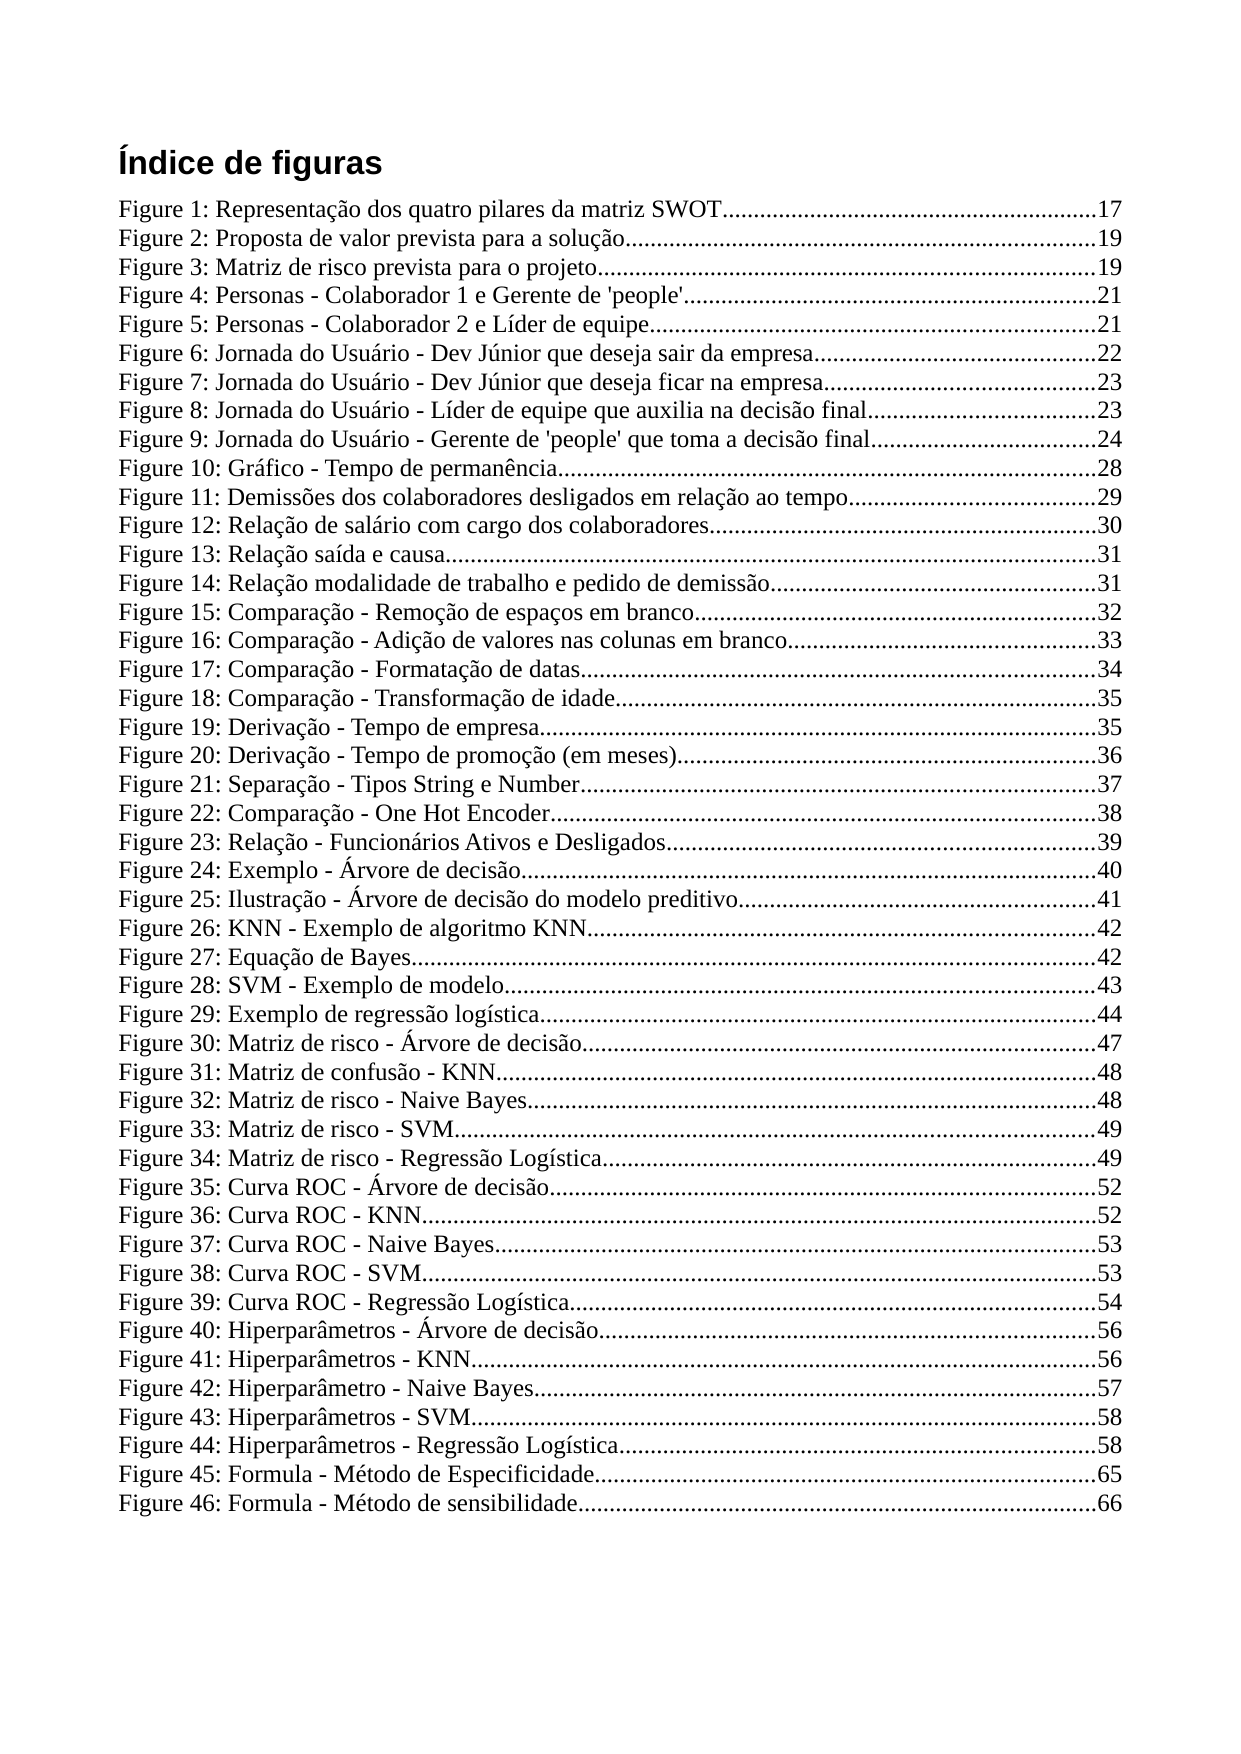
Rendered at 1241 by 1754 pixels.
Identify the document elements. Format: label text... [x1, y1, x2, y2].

text Figure 2: Proposta de valor prevista para a solução 19 [118, 223, 1122, 252]
text Figure 43: Hiperparâmetros - SVM 58 [118, 1402, 1122, 1430]
text Figure 45: Formula - Método de Especificidade 65 [118, 1459, 1122, 1488]
text Figure 32: Matriz de risco - Naive Bayes 48 [118, 1085, 1122, 1114]
text Figure 36: Curva ROC - KNN 52 [118, 1200, 1122, 1229]
text Figure 17: Comparação - Formatação de datas 34 [118, 654, 1122, 683]
subtitle Índice de figuras [118, 143, 1122, 182]
text Figure 14: Relação modalidade de trabalho e pedido de demissão 31 [118, 568, 1122, 597]
text Figure 8: Jornada do Usuário - Líder de equipe que auxilia na decisão final 23 [118, 395, 1122, 424]
text Figure 11: Demissões dos colaboradores desligados em relação ao tempo 29 [118, 482, 1122, 510]
text Figure 41: Hiperparâmetros - KNN 56 [118, 1344, 1122, 1373]
text Figure 19: Derivação - Tempo de empresa 35 [118, 712, 1122, 740]
text Figure 37: Curva ROC - Naive Bayes 53 [118, 1229, 1122, 1258]
text Figure 22: Comparação - One Hot Encoder 38 [118, 798, 1122, 827]
text Figure 35: Curva ROC - Árvore de decisão 52 [118, 1172, 1122, 1200]
text Figure 29: Exemplo de regressão logística 44 [118, 999, 1122, 1028]
text Figure 4: Personas - Colaborador 1 e Gerente de 'people' 21 [118, 280, 1122, 309]
text Figure 1: Representação dos quatro pilares da matriz SWOT 17 [118, 194, 1122, 223]
text Figure 10: Gráfico - Tempo de permanência 28 [118, 453, 1122, 482]
text Figure 3: Matriz de risco prevista para o projeto 19 [118, 252, 1122, 280]
text Figure 23: Relação - Funcionários Ativos e Desligados 39 [118, 827, 1122, 855]
text Figure 40: Hiperparâmetros - Árvore de decisão 56 [118, 1315, 1122, 1344]
text Figure 30: Matriz de risco - Árvore de decisão 47 [118, 1028, 1122, 1057]
text Figure 21: Separação - Tipos String e Number 37 [118, 769, 1122, 798]
text Figure 12: Relação de salário com cargo dos colaboradores 30 [118, 510, 1122, 539]
text Figure 20: Derivação - Tempo de promoção (em meses) 36 [118, 740, 1122, 769]
text Figure 18: Comparação - Transformação de idade 35 [118, 683, 1122, 712]
text Figure 27: Equação de Bayes 42 [118, 942, 1122, 970]
text Figure 46: Formula - Método de sensibilidade 66 [118, 1488, 1122, 1517]
text Figure 42: Hiperparâmetro - Naive Bayes 57 [118, 1373, 1122, 1402]
text Figure 28: SVM - Exemplo de modelo 43 [118, 970, 1122, 999]
text Figure 38: Curva ROC - SVM 53 [118, 1258, 1122, 1287]
text Figure 16: Comparação - Adição de valores nas colunas em branco 33 [118, 625, 1122, 654]
text Figure 13: Relação saída e causa 31 [118, 539, 1122, 568]
text Figure 6: Jornada do Usuário - Dev Júnior que deseja sair da empresa 22 [118, 338, 1122, 367]
text Figure 7: Jornada do Usuário - Dev Júnior que deseja ficar na empresa 23 [118, 367, 1122, 395]
text Figure 31: Matriz de confusão - KNN 48 [118, 1057, 1122, 1085]
text Figure 26: KNN - Exemplo de algoritmo KNN 42 [118, 913, 1122, 942]
text Figure 5: Personas - Colaborador 2 e Líder de equipe 21 [118, 309, 1122, 338]
text Figure 39: Curva ROC - Regressão Logística 54 [118, 1287, 1122, 1315]
text Figure 33: Matriz de risco - SVM 49 [118, 1114, 1122, 1143]
text Figure 15: Comparação - Remoção de espaços em branco 32 [118, 597, 1122, 625]
text Figure 9: Jornada do Usuário - Gerente de 'people' que toma a decisão final 24 [118, 424, 1122, 453]
text Figure 25: Ilustração - Árvore de decisão do modelo preditivo 41 [118, 884, 1122, 913]
text Figure 24: Exemplo - Árvore de decisão 40 [118, 855, 1122, 884]
text Figure 34: Matriz de risco - Regressão Logística 49 [118, 1143, 1122, 1172]
text Figure 44: Hiperparâmetros - Regressão Logística 58 [118, 1430, 1122, 1459]
